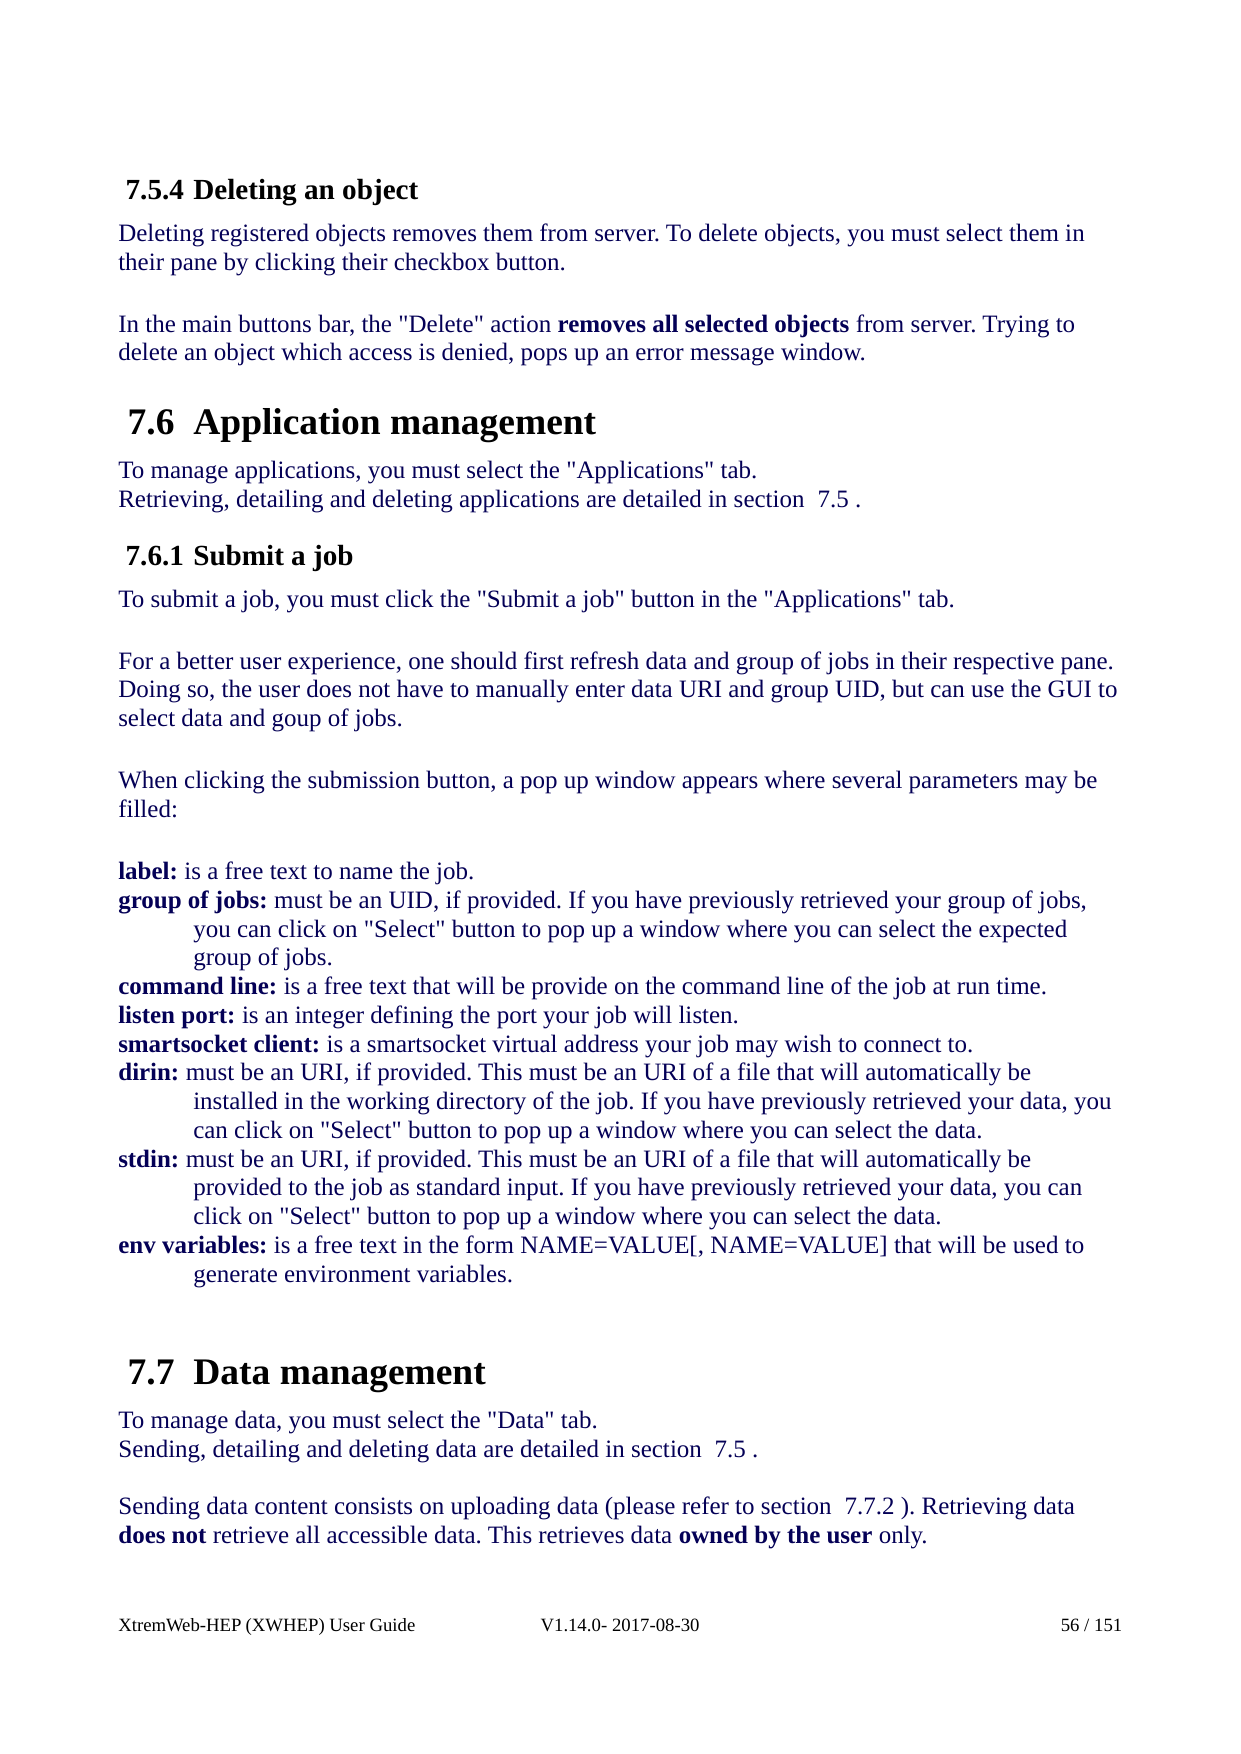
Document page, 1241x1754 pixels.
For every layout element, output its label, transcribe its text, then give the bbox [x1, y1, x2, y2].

text label: is a free text to name the job. [118, 856, 1122, 885]
subtitle Application management [118, 399, 1122, 443]
text Sending data content consists on uploading data (please refer to section 7.7.2). Retrieving data does not retrieve all accessible data. This retrieves data owned by the user only. [118, 1491, 1122, 1549]
subtitle Data management [118, 1349, 1122, 1393]
text stdin: must be an URI, if provided. This must be an URI of a file that will automatically be provided to the job as standard input. If you have previously retrieved your data, you can click on "Select" button to pop up a window where you can select the data. [118, 1144, 1122, 1230]
text listen port: is an integer defining the port your job will listen. [118, 1000, 1122, 1029]
text smartsocket client: is a smartsocket virtual address your job may wish to connect to. [118, 1029, 1122, 1057]
text Deleting registered objects removes them from server. To delete objects, you must select them in their pane by clicking their checkbox button. [118, 218, 1122, 275]
text To submit a job, you must click the "Submit a job" button in the "Applications" tab. [118, 584, 1122, 612]
text command line: is a free text that will be provide on the command line of the job at run time. [118, 971, 1122, 1000]
text For a better user experience, one should first refresh data and group of jobs in their respective pane. Doing so, the user does not have to manually enter data URI and group UID, but can use the GUI to select data and goup of jobs. [118, 646, 1122, 732]
text env variables: is a free text in the form NAME=VALUE[, NAME=VALUE] that will be used to generate environment variables. [118, 1230, 1122, 1287]
subtitle Deleting an object [118, 172, 1122, 205]
text To manage data, you must select the "Data" tab. [118, 1405, 1122, 1434]
text Retrieving, detailing and deleting applications are detailed in section 7.5. [118, 484, 1122, 513]
subtitle Submit a job [118, 538, 1122, 571]
text To manage applications, you must select the "Applications" tab. [118, 455, 1122, 484]
text When clicking the submission button, a pop up window appears where several parameters may be filled: [118, 765, 1122, 823]
text Sending, detailing and deleting data are detailed in section 7.5. [118, 1434, 1122, 1463]
text dirin: must be an URI, if provided. This must be an URI of a file that will automatically be installed in the working directory of the job. If you have previously retrieved your data, you can click on "Select" button to pop up a window where you can select the data. [118, 1057, 1122, 1144]
text group of jobs: must be an UID, if provided. If you have previously retrieved your group of jobs, you can click on "Select" button to pop up a window where you can select the expected group of jobs. [118, 885, 1122, 971]
text In the main buttons bar, the "Delete" action removes all selected objects from server. Trying to delete an object which access is denied, pops up an error message window. [118, 309, 1122, 366]
